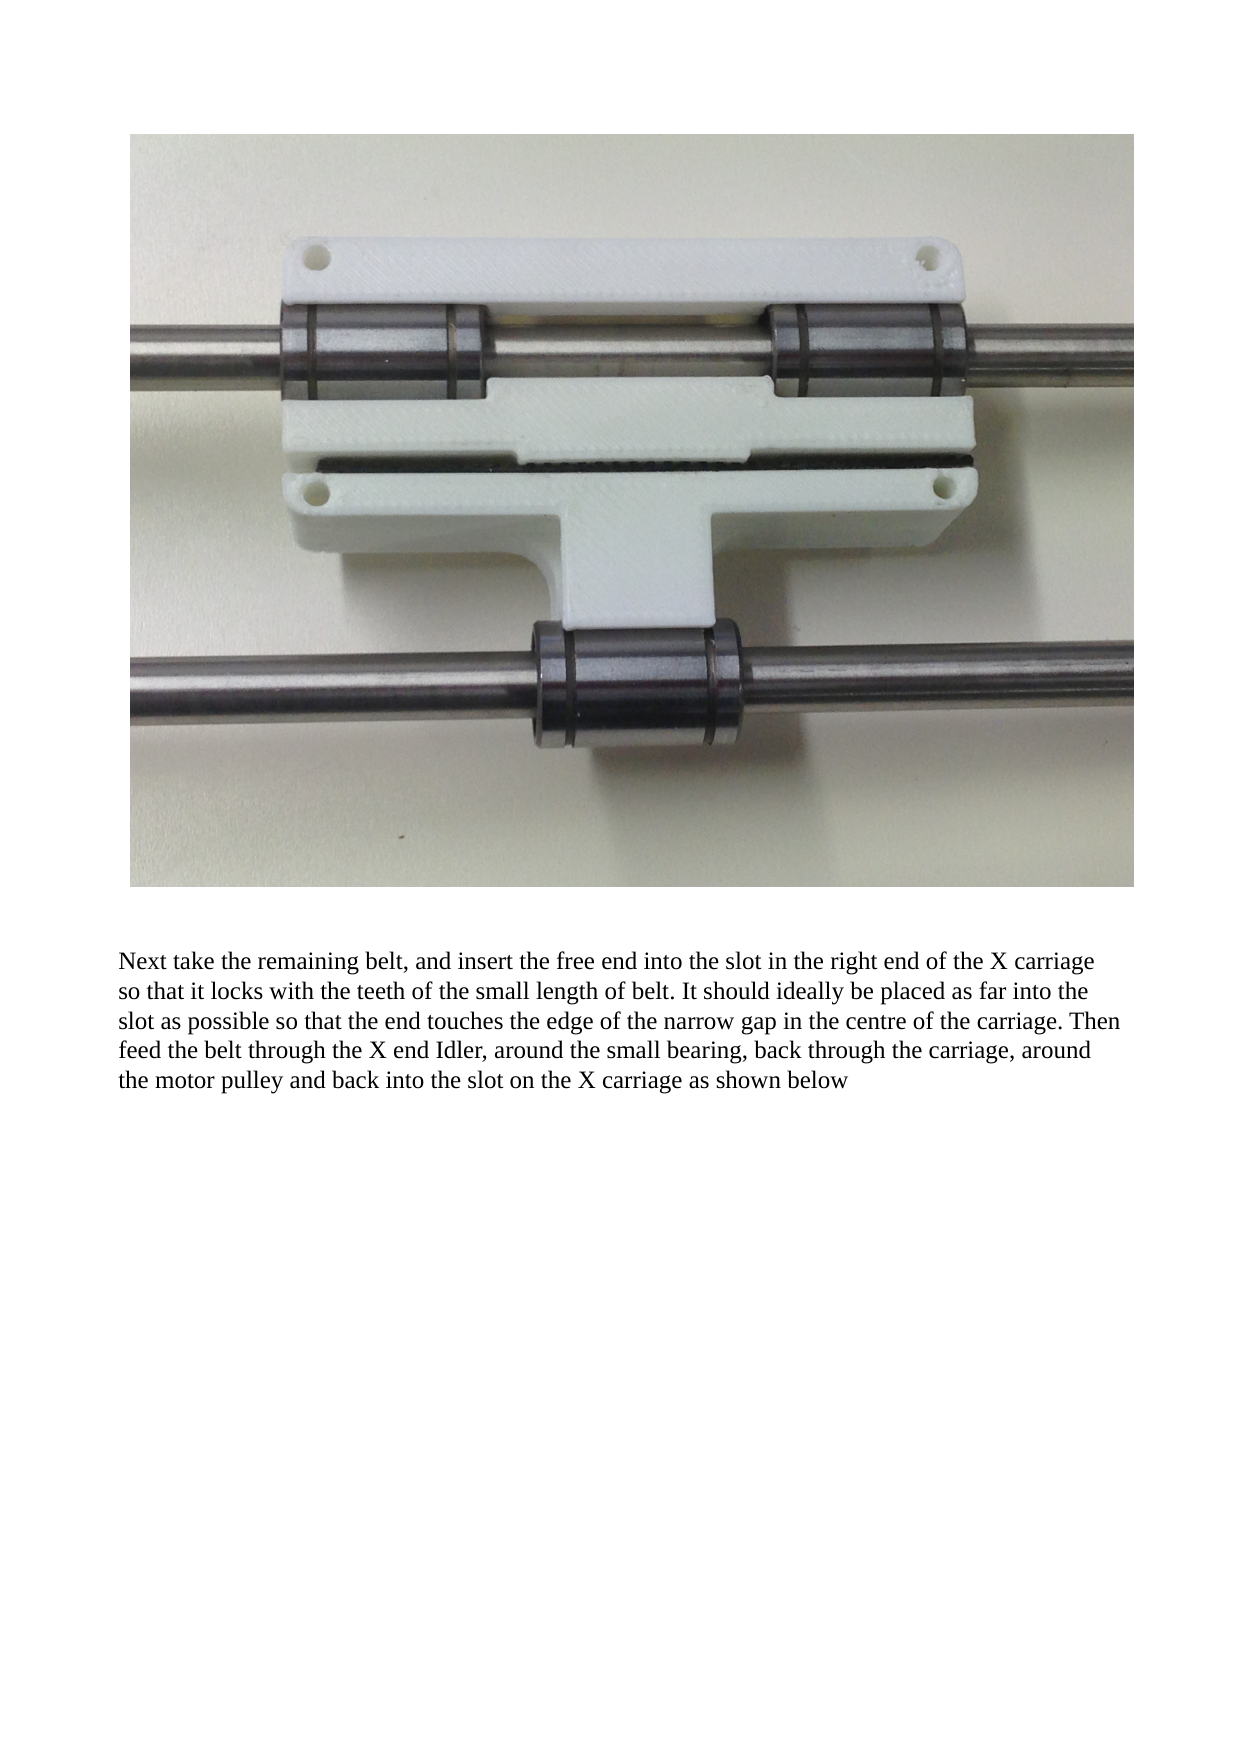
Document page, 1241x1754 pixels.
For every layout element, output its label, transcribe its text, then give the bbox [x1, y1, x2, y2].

picture [130, 134, 1134, 887]
text Next take the remaining belt, and insert the free end into the slot in the right end of the X carriage so that it locks with the teeth of the small length of belt. It should ideally be placed as far into the slot as possible so that the end touches the edge of the narrow gap in the centre of the carriage. Then feed the belt through the X end Idler, around the small bearing, back through the carriage, around the motor pulley and back into the slot on the X carriage as shown below [118, 945, 1122, 1094]
